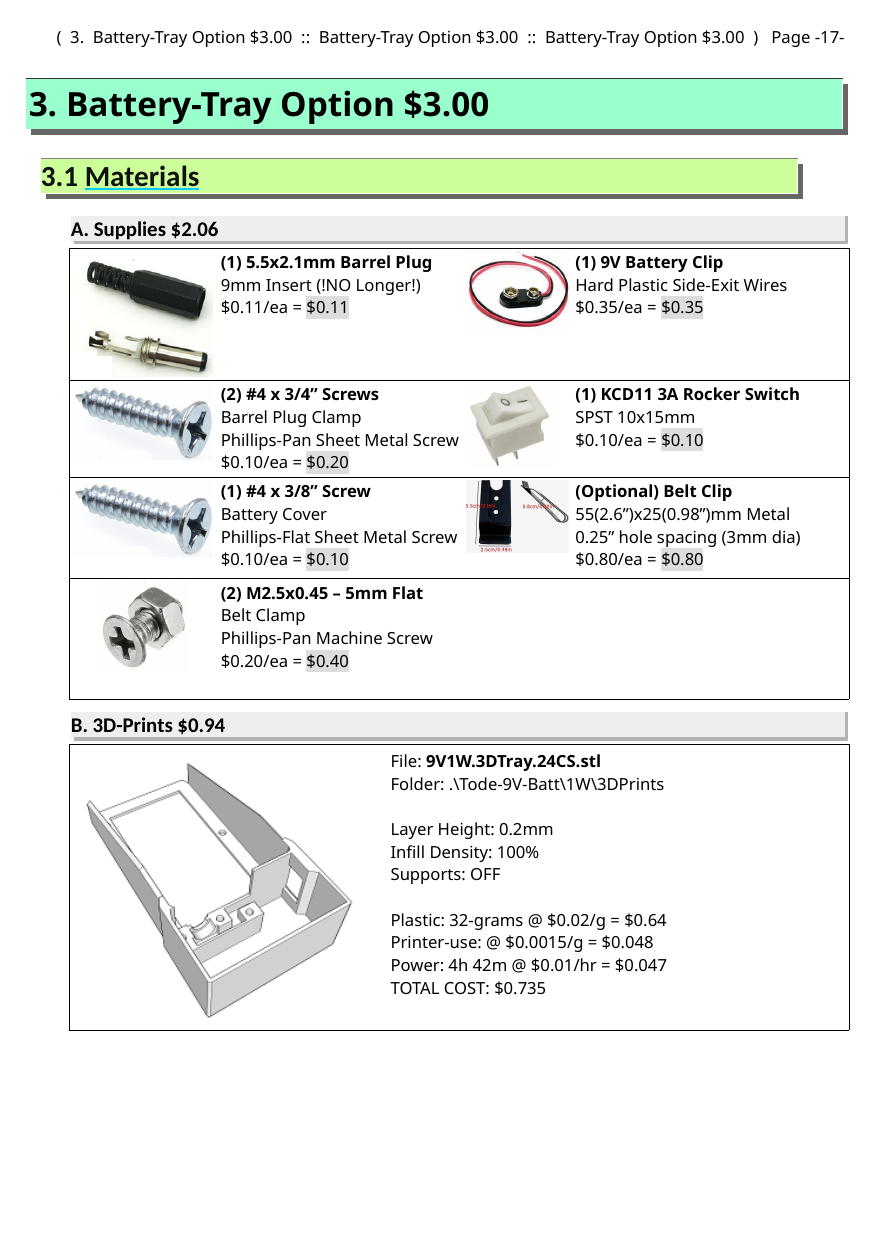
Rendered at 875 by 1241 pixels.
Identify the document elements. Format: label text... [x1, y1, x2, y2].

table_header [70, 249, 217, 380]
table_cell [572, 579, 849, 698]
table_cell [70, 478, 217, 578]
table_header [463, 249, 572, 380]
subtitle Supplies $2.06 [71, 216, 845, 242]
table_cell (1) KCD11 3A Rocker Switch SPST 10x15mm $0.10/ea = $0.10 [572, 381, 849, 477]
table_cell (2) #4 x 3/4” Screws Barrel Plug Clamp Phillips-Pan Sheet Metal Screw $0.10/ea = $0.20 [218, 381, 463, 477]
table_cell [463, 381, 572, 477]
table_cell (2) M2.5x0.45 – 5mm Flat Belt Clamp Phillips-Pan Machine Screw $0.20/ea = $0.40 [218, 579, 463, 698]
table_header (1) 5.5x2.1mm Barrel Plug 9mm Insert (!NO Longer!) $0.11/ea = $0.11 [218, 249, 463, 380]
table_cell [70, 381, 217, 477]
table_header [70, 745, 385, 1030]
subtitle 3D-Prints $0.94 [71, 712, 845, 738]
subtitle Materials [41, 159, 797, 193]
table_cell (1) #4 x 3/8” Screw Battery Cover Phillips-Flat Sheet Metal Screw $0.10/ea = $0.10 [218, 478, 463, 578]
table_cell [70, 579, 217, 698]
table_cell [463, 553, 572, 578]
table_cell (Optional) Belt Clip 55(2.6”)x25(0.98”)mm Metal 0.25” hole spacing (3mm dia) $0.80/ea = $0.80 [572, 478, 849, 578]
subtitle Battery-Tray Option $3.00 [26, 79, 842, 129]
picture [465, 480, 570, 553]
table_header File: 9V1W.3DTray.24CS.stl Folder: .\Tode-9V-Batt\1W\3DPrints Layer Height: 0.2mm Infill Density: 100% Supports: OFF Plastic: 32-grams @ $0.02/g = $0.64 Printer-use: @ $0.0015/g = $0.048 Power: 4h 42m @ $0.01/hr = $0.047 TOTAL COST: $0.735 [385, 745, 849, 1030]
table_header (1) 9V Battery Clip Hard Plastic Side-Exit Wires $0.35/ea = $0.35 [572, 249, 849, 380]
table_cell [463, 579, 572, 698]
